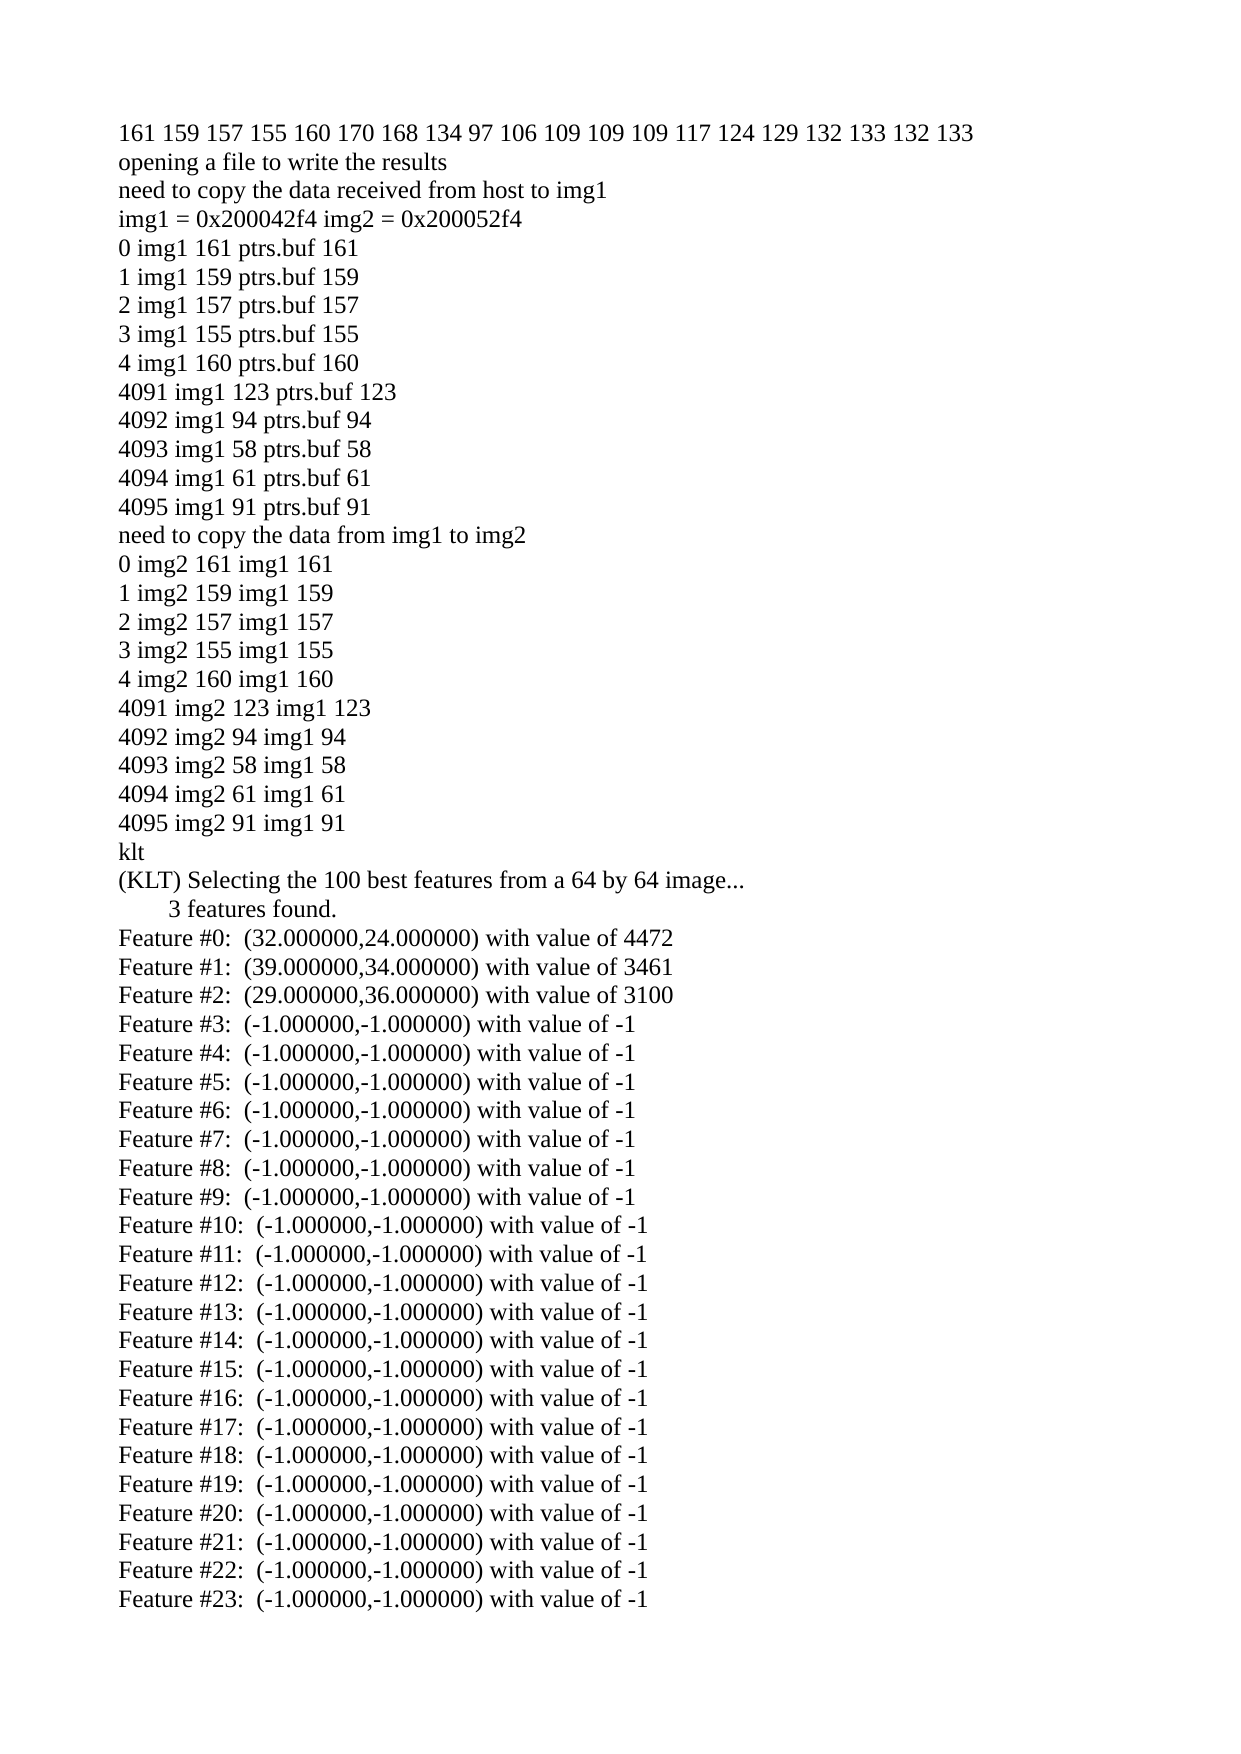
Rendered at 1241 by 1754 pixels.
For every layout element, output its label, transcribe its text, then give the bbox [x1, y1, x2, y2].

text Feature #9: (-1.000000,-1.000000) with value of -1 [118, 1182, 1122, 1211]
text Feature #23: (-1.000000,-1.000000) with value of -1 [118, 1584, 1122, 1613]
text 3 img1 155 ptrs.buf 155 [118, 319, 1122, 348]
text 1 img2 159 img1 159 [118, 578, 1122, 607]
text 0 img2 161 img1 161 [118, 549, 1122, 578]
text Feature #17: (-1.000000,-1.000000) with value of -1 [118, 1412, 1122, 1441]
text (KLT) Selecting the 100 best features from a 64 by 64 image... [118, 866, 1122, 894]
text 4 img2 160 img1 160 [118, 664, 1122, 693]
text 2 img2 157 img1 157 [118, 607, 1122, 636]
text 3 features found. [118, 894, 1122, 923]
text 4094 img1 61 ptrs.buf 61 [118, 463, 1122, 492]
text Feature #5: (-1.000000,-1.000000) with value of -1 [118, 1067, 1122, 1096]
text 4 img1 160 ptrs.buf 160 [118, 348, 1122, 377]
text Feature #1: (39.000000,34.000000) with value of 3461 [118, 952, 1122, 981]
text 2 img1 157 ptrs.buf 157 [118, 291, 1122, 319]
text Feature #3: (-1.000000,-1.000000) with value of -1 [118, 1009, 1122, 1038]
text Feature #0: (32.000000,24.000000) with value of 4472 [118, 923, 1122, 952]
text 4091 img1 123 ptrs.buf 123 [118, 377, 1122, 406]
text Feature #12: (-1.000000,-1.000000) with value of -1 [118, 1268, 1122, 1297]
text Feature #6: (-1.000000,-1.000000) with value of -1 [118, 1096, 1122, 1124]
text 4092 img2 94 img1 94 [118, 722, 1122, 751]
text Feature #20: (-1.000000,-1.000000) with value of -1 [118, 1498, 1122, 1527]
text 4091 img2 123 img1 123 [118, 693, 1122, 722]
text Feature #22: (-1.000000,-1.000000) with value of -1 [118, 1556, 1122, 1584]
text Feature #2: (29.000000,36.000000) with value of 3100 [118, 981, 1122, 1009]
text 1 img1 159 ptrs.buf 159 [118, 262, 1122, 291]
text Feature #11: (-1.000000,-1.000000) with value of -1 [118, 1239, 1122, 1268]
text 3 img2 155 img1 155 [118, 636, 1122, 664]
text Feature #15: (-1.000000,-1.000000) with value of -1 [118, 1354, 1122, 1383]
text 161 159 157 155 160 170 168 134 97 106 109 109 109 117 124 129 132 133 132 133 [118, 118, 1122, 147]
text 4095 img2 91 img1 91 [118, 808, 1122, 837]
text Feature #8: (-1.000000,-1.000000) with value of -1 [118, 1153, 1122, 1182]
text Feature #4: (-1.000000,-1.000000) with value of -1 [118, 1038, 1122, 1067]
text 4095 img1 91 ptrs.buf 91 [118, 492, 1122, 521]
text opening a file to write the results [118, 147, 1122, 176]
text 4093 img2 58 img1 58 [118, 751, 1122, 779]
text 4093 img1 58 ptrs.buf 58 [118, 434, 1122, 463]
text 0 img1 161 ptrs.buf 161 [118, 233, 1122, 262]
text Feature #7: (-1.000000,-1.000000) with value of -1 [118, 1124, 1122, 1153]
text Feature #10: (-1.000000,-1.000000) with value of -1 [118, 1211, 1122, 1239]
text img1 = 0x200042f4 img2 = 0x200052f4 [118, 204, 1122, 233]
text 4092 img1 94 ptrs.buf 94 [118, 406, 1122, 434]
text Feature #14: (-1.000000,-1.000000) with value of -1 [118, 1326, 1122, 1354]
text 4094 img2 61 img1 61 [118, 779, 1122, 808]
text Feature #16: (-1.000000,-1.000000) with value of -1 [118, 1383, 1122, 1412]
text need to copy the data from img1 to img2 [118, 521, 1122, 549]
text Feature #18: (-1.000000,-1.000000) with value of -1 [118, 1441, 1122, 1469]
text Feature #19: (-1.000000,-1.000000) with value of -1 [118, 1469, 1122, 1498]
text Feature #21: (-1.000000,-1.000000) with value of -1 [118, 1527, 1122, 1556]
text klt [118, 837, 1122, 866]
text need to copy the data received from host to img1 [118, 176, 1122, 204]
text Feature #13: (-1.000000,-1.000000) with value of -1 [118, 1297, 1122, 1326]
